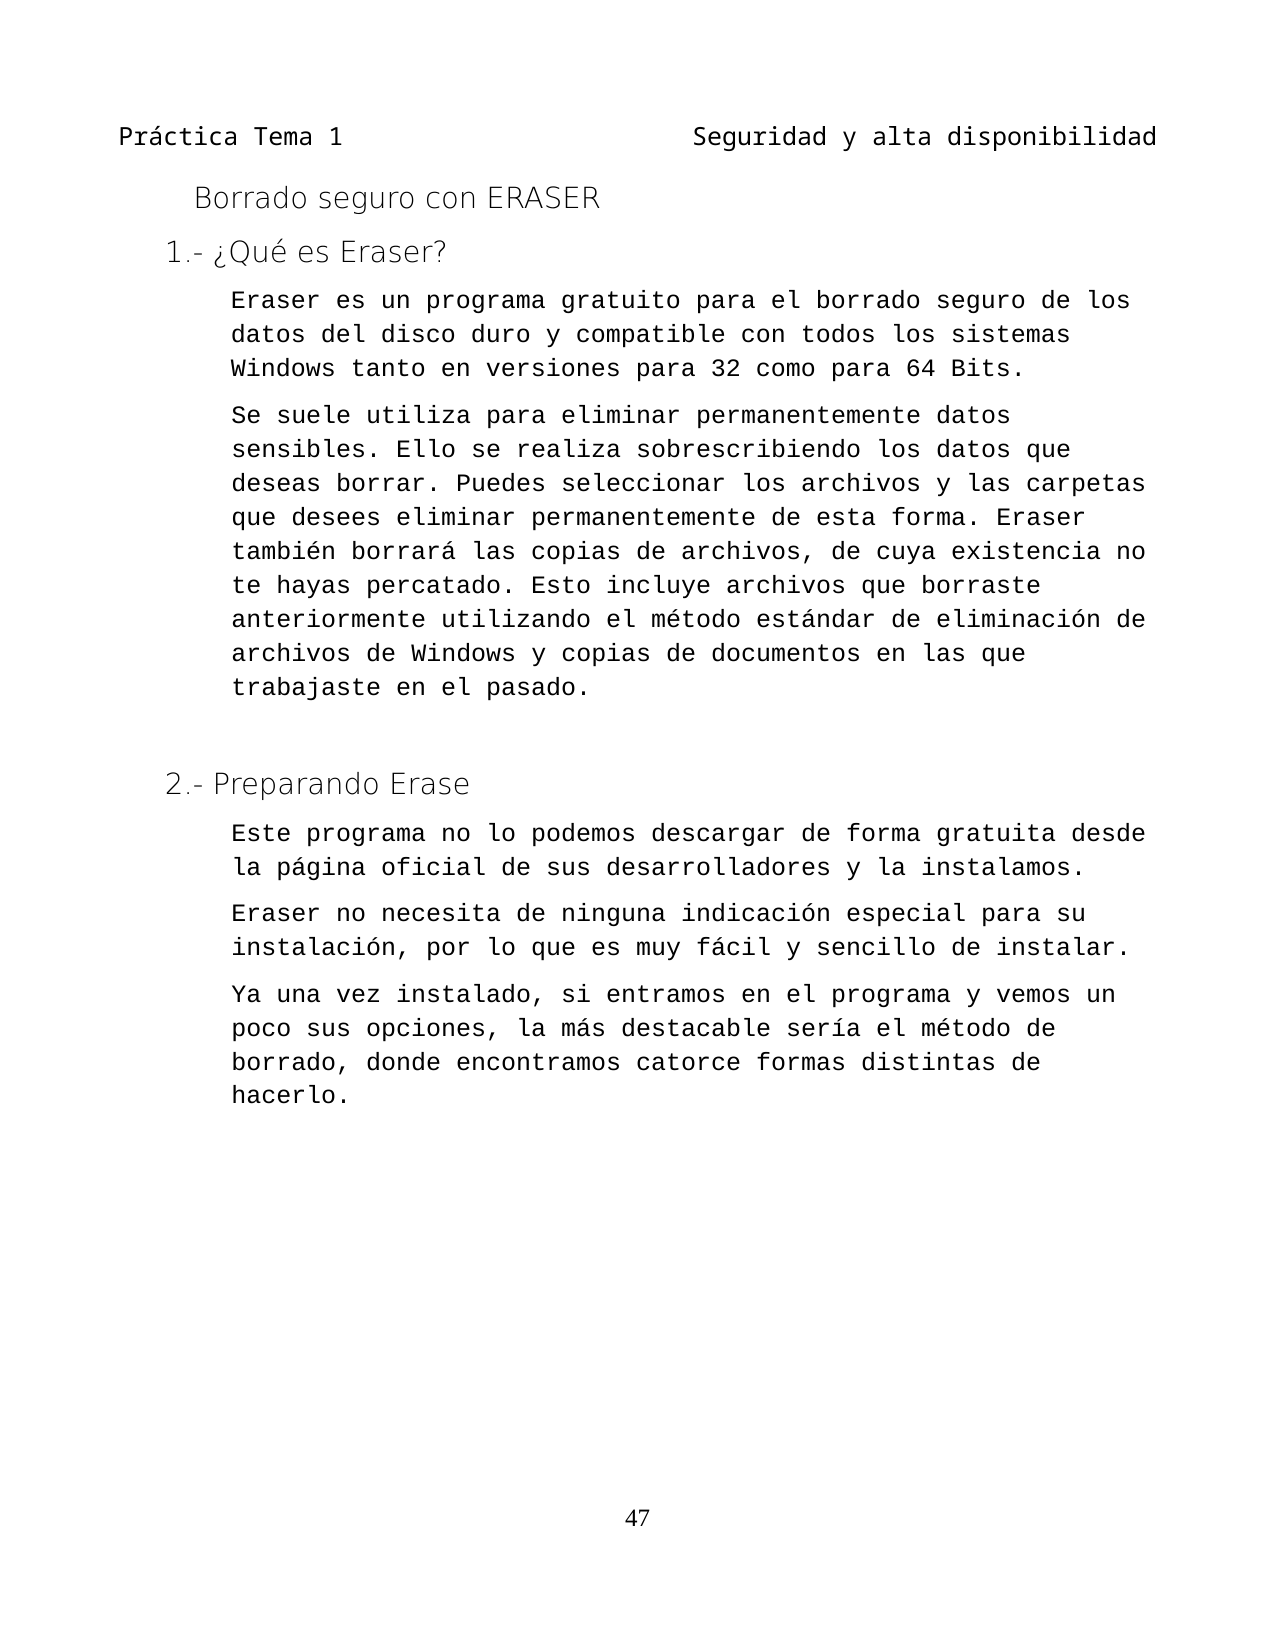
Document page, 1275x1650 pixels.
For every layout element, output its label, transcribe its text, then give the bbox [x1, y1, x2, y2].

list ¿Qué es Eraser? [156, 235, 1157, 269]
text Ya una vez instalado, si entramos en el programa y vemos un poco sus opciones, la más destacable sería el método de borrado, donde encontramos catorce formas distintas de hacerlo. [231, 981, 1157, 1111]
list Borrado seguro con ERASER [156, 182, 1157, 216]
list Preparando Erase [156, 767, 1157, 801]
text Se suele utiliza para eliminar permanentemente datos sensibles. Ello se realiza sobrescribiendo los datos que deseas borrar. Puedes seleccionar los archivos y las carpetas que desees eliminar permanentemente de esta forma. Eraser también borrará las copias de archivos, de cuya existencia no te hayas percatado. Esto incluye archivos que borraste anteriormente utilizando el método estándar de eliminación de archivos de Windows y copias de documentos en las que trabajaste en el pasado. [231, 402, 1157, 702]
list Eraser es un programa gratuito para el borrado seguro de los datos del disco duro y compatible con todos los sistemas Windows tanto en versiones para 32 como para 64 Bits. [193, 288, 1157, 384]
text Eraser no necesita de ninguna indicación especial para su instalación, por lo que es muy fácil y sencillo de instalar. [231, 901, 1157, 963]
text Este programa no lo podemos descargar de forma gratuita desde la página oficial de sus desarrolladores y la instalamos. [231, 820, 1157, 883]
